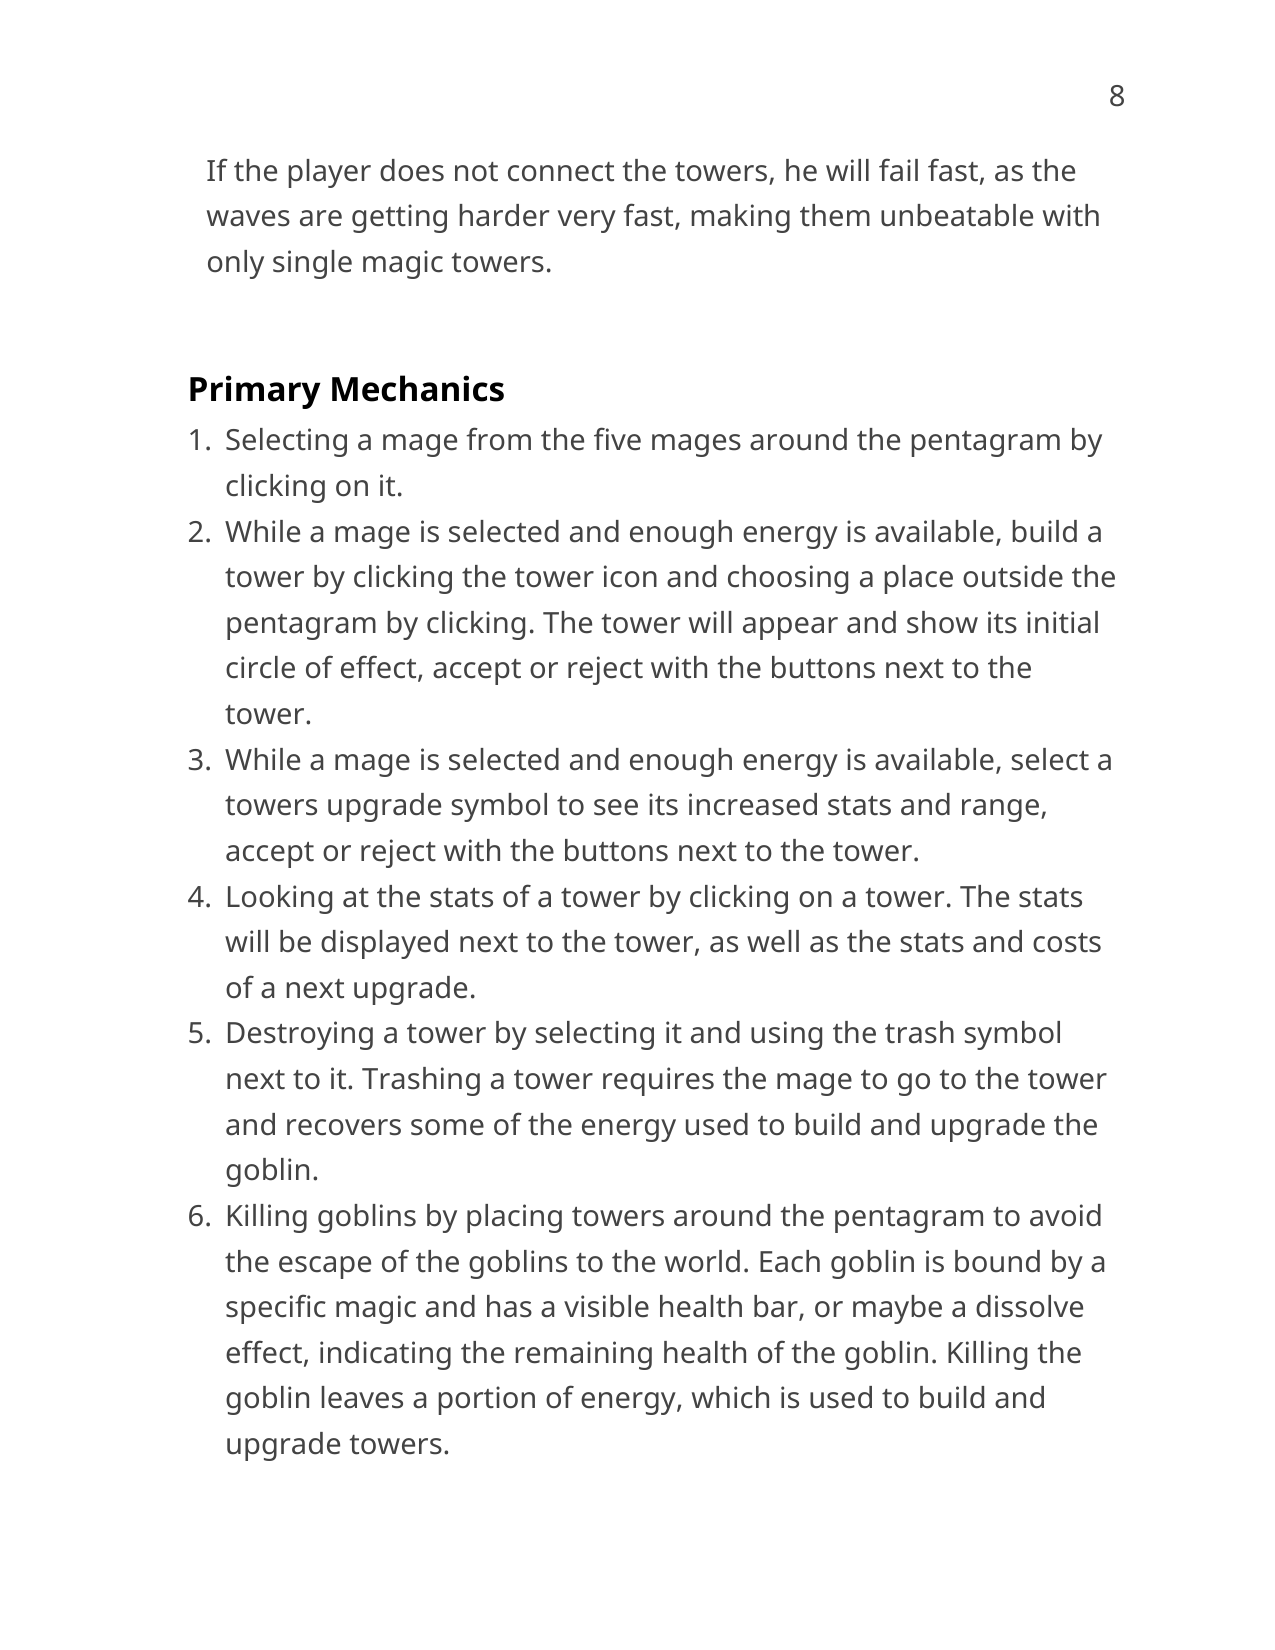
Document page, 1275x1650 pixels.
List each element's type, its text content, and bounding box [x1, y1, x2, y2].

list Selecting a mage from the five mages around the pentagram by clicking on it. [187, 419, 1125, 505]
list Looking at the stats of a tower by clicking on a tower. The stats will be displayed next to the tower, as well as the stats and costs of a next upgrade. [187, 876, 1125, 1007]
list Killing goblins by placing towers around the pentagram to avoid the escape of the goblins to the world. Each goblin is bound by a specific magic and has a visible health bar, or maybe a dissolve effect, indicating the remaining health of the goblin. Killing the goblin leaves a portion of energy, which is used to build and upgrade towers. [187, 1195, 1125, 1463]
list Destroying a tower by selecting it and using the trash symbol next to it. Trashing a tower requires the mage to go to the tower and recovers some of the energy used to build and upgrade the goblin. [187, 1013, 1125, 1189]
text If the player does not connect the towers, he will fail fast, as the waves are getting harder very fast, making them unbeatable with only single magic towers. [206, 150, 1125, 281]
list While a mage is selected and enough energy is available, select a towers upgrade symbol to see its increased stats and range, accept or reject with the buttons next to the tower. [187, 739, 1125, 870]
subtitle Primary Mechanics [187, 366, 1125, 411]
list While a mage is selected and enough energy is available, build a tower by clicking the tower icon and choosing a place outside the pentagram by clicking. The tower will appear and show its initial circle of effect, accept or reject with the buttons next to the tower. [187, 511, 1125, 733]
